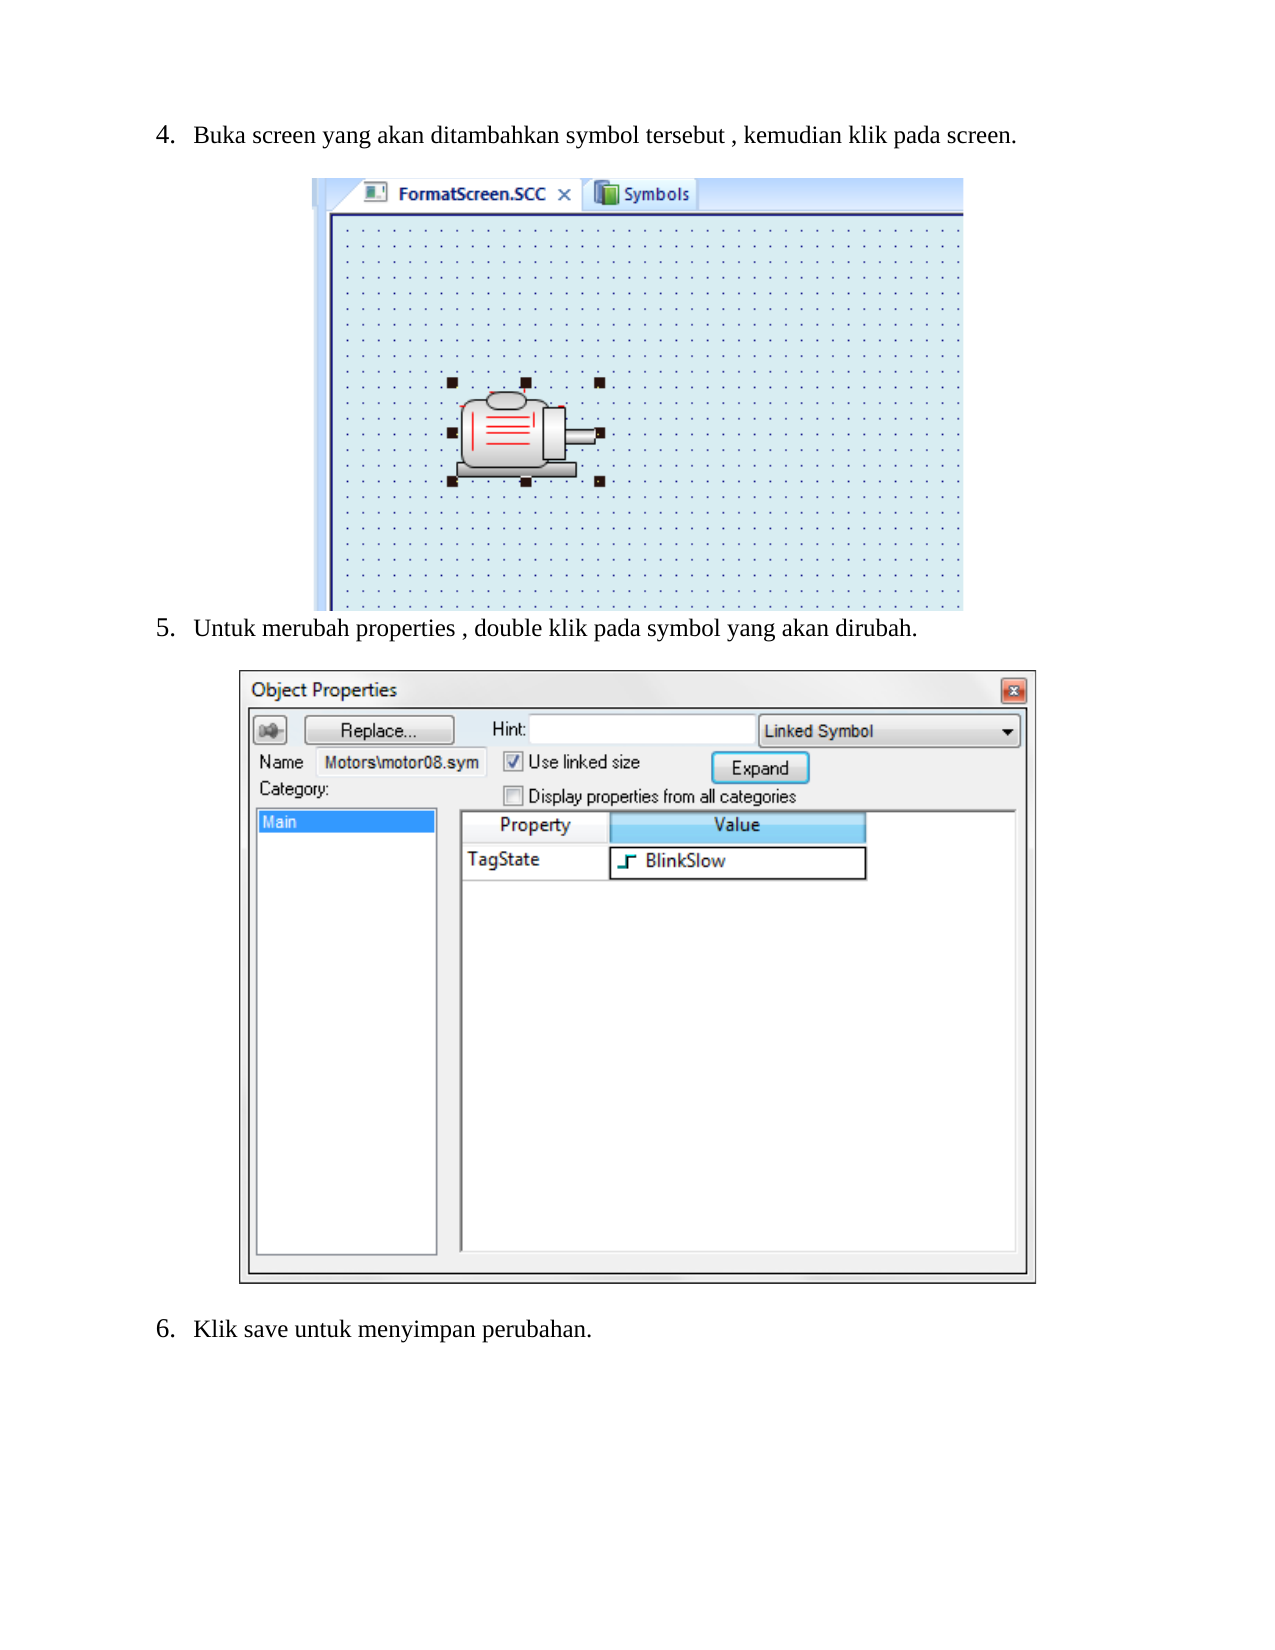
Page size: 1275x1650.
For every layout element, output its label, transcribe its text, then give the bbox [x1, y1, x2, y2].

list Klik save untuk menyimpan perubahan. [156, 1312, 1157, 1343]
picture [239, 670, 1037, 1284]
picture [311, 178, 964, 611]
list Untuk merubah properties , double klik pada symbol yang akan dirubah. [156, 178, 1157, 642]
list Buka screen yang akan ditambahkan symbol tersebut , kemudian klik pada screen. [156, 118, 1157, 149]
